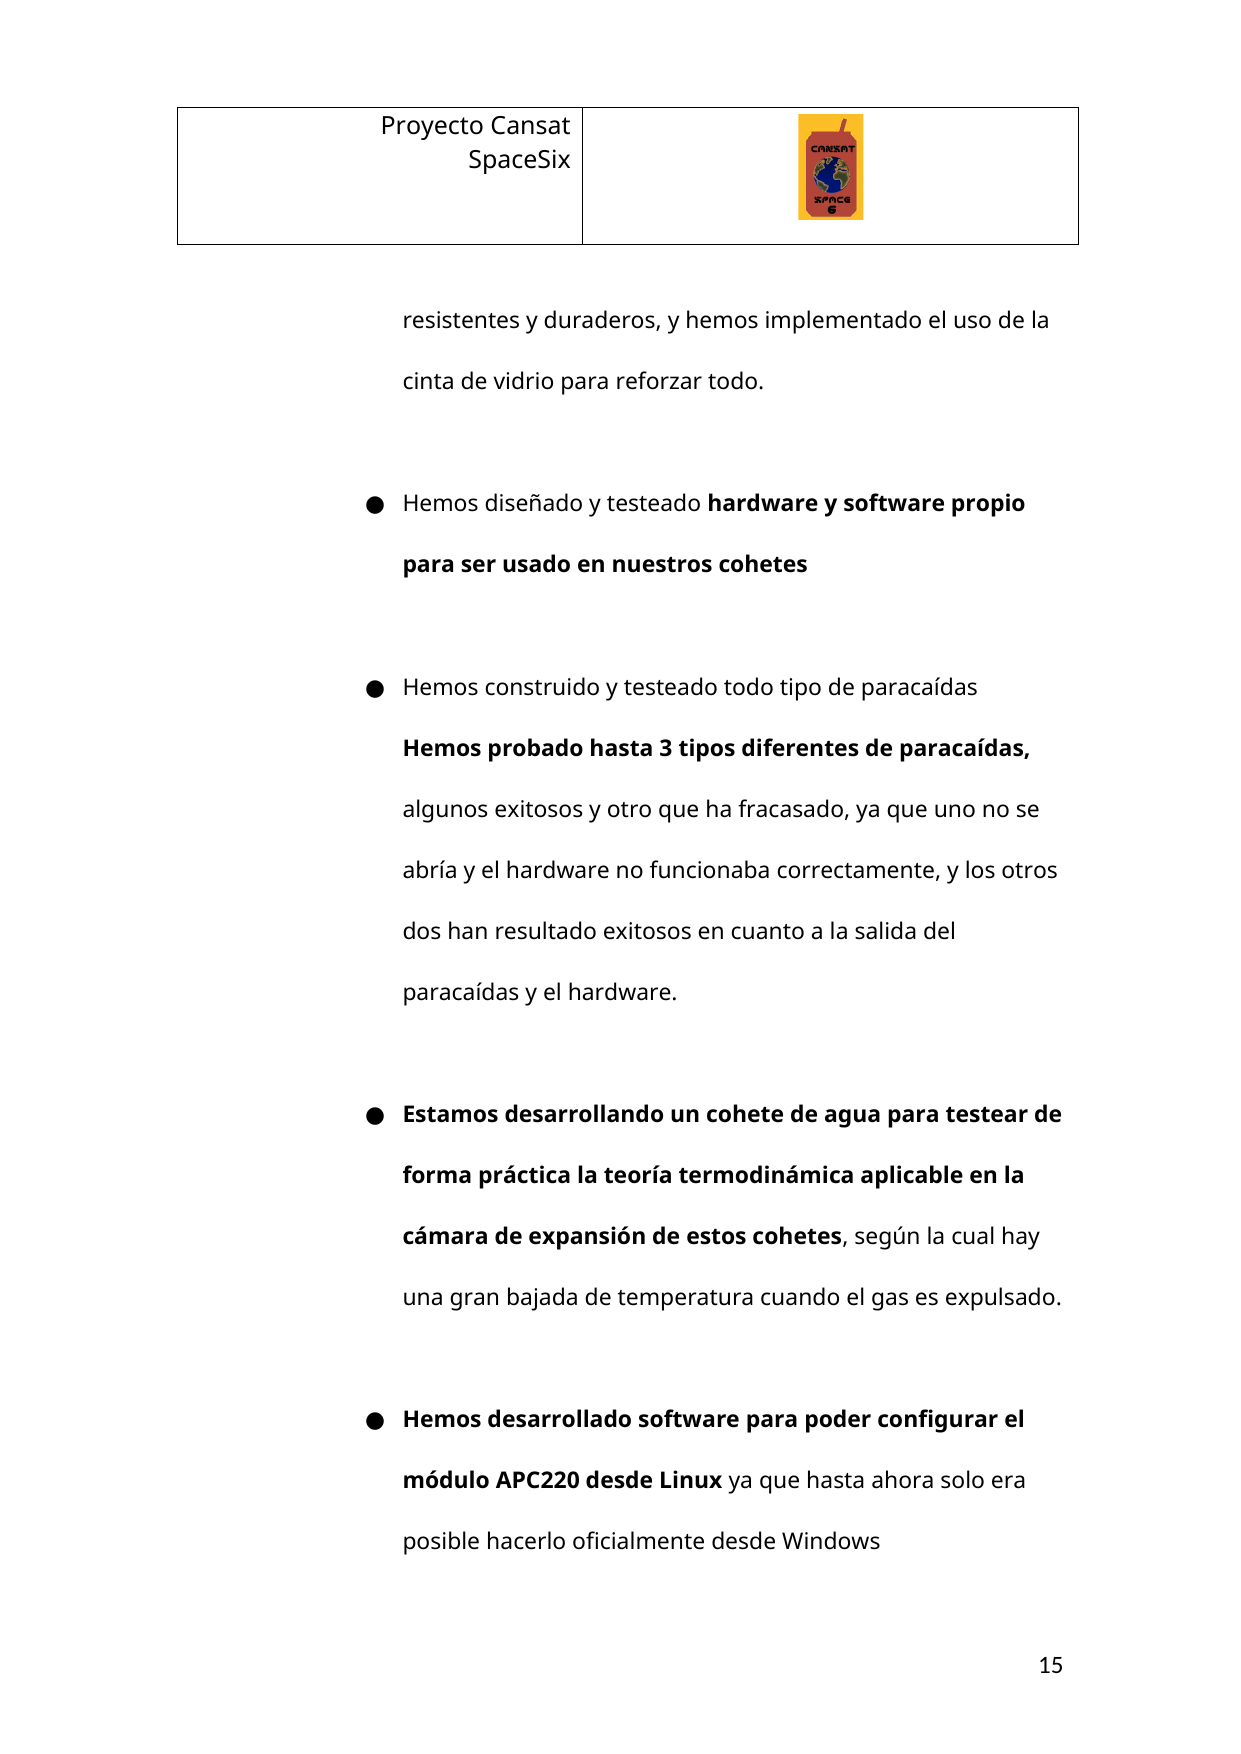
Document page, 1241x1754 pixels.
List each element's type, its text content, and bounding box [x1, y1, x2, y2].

text resistentes y duraderos, y hemos implementado el uso de la cinta de vidrio para reforzar todo. [402, 274, 1063, 396]
list Hemos construido y testeado todo tipo de paracaídas [365, 656, 1063, 708]
list Hemos diseñado y testeado hardware y software propio para ser usado en nuestros cohetes [365, 473, 1063, 579]
list Hemos desarrollado software para poder configurar el módulo APC220 desde Linux ya que hasta ahora solo era posible hacerlo oficialmente desde Windows [365, 1389, 1063, 1556]
picture [798, 114, 864, 220]
list Estamos desarrollando un cohete de agua para testear de forma práctica la teoría termodinámica aplicable en la cámara de expansión de estos cohetes, según la cual hay una gran bajada de temperatura cuando el gas es expulsado. [365, 1083, 1063, 1312]
text Hemos probado hasta 3 tipos diferentes de paracaídas, algunos exitosos y otro que ha fracasado, ya que uno no se abría y el hardware no funcionaba correctamente, y los otros dos han resultado exitosos en cuanto a la salida del paracaídas y el hardware. [402, 731, 1063, 1007]
